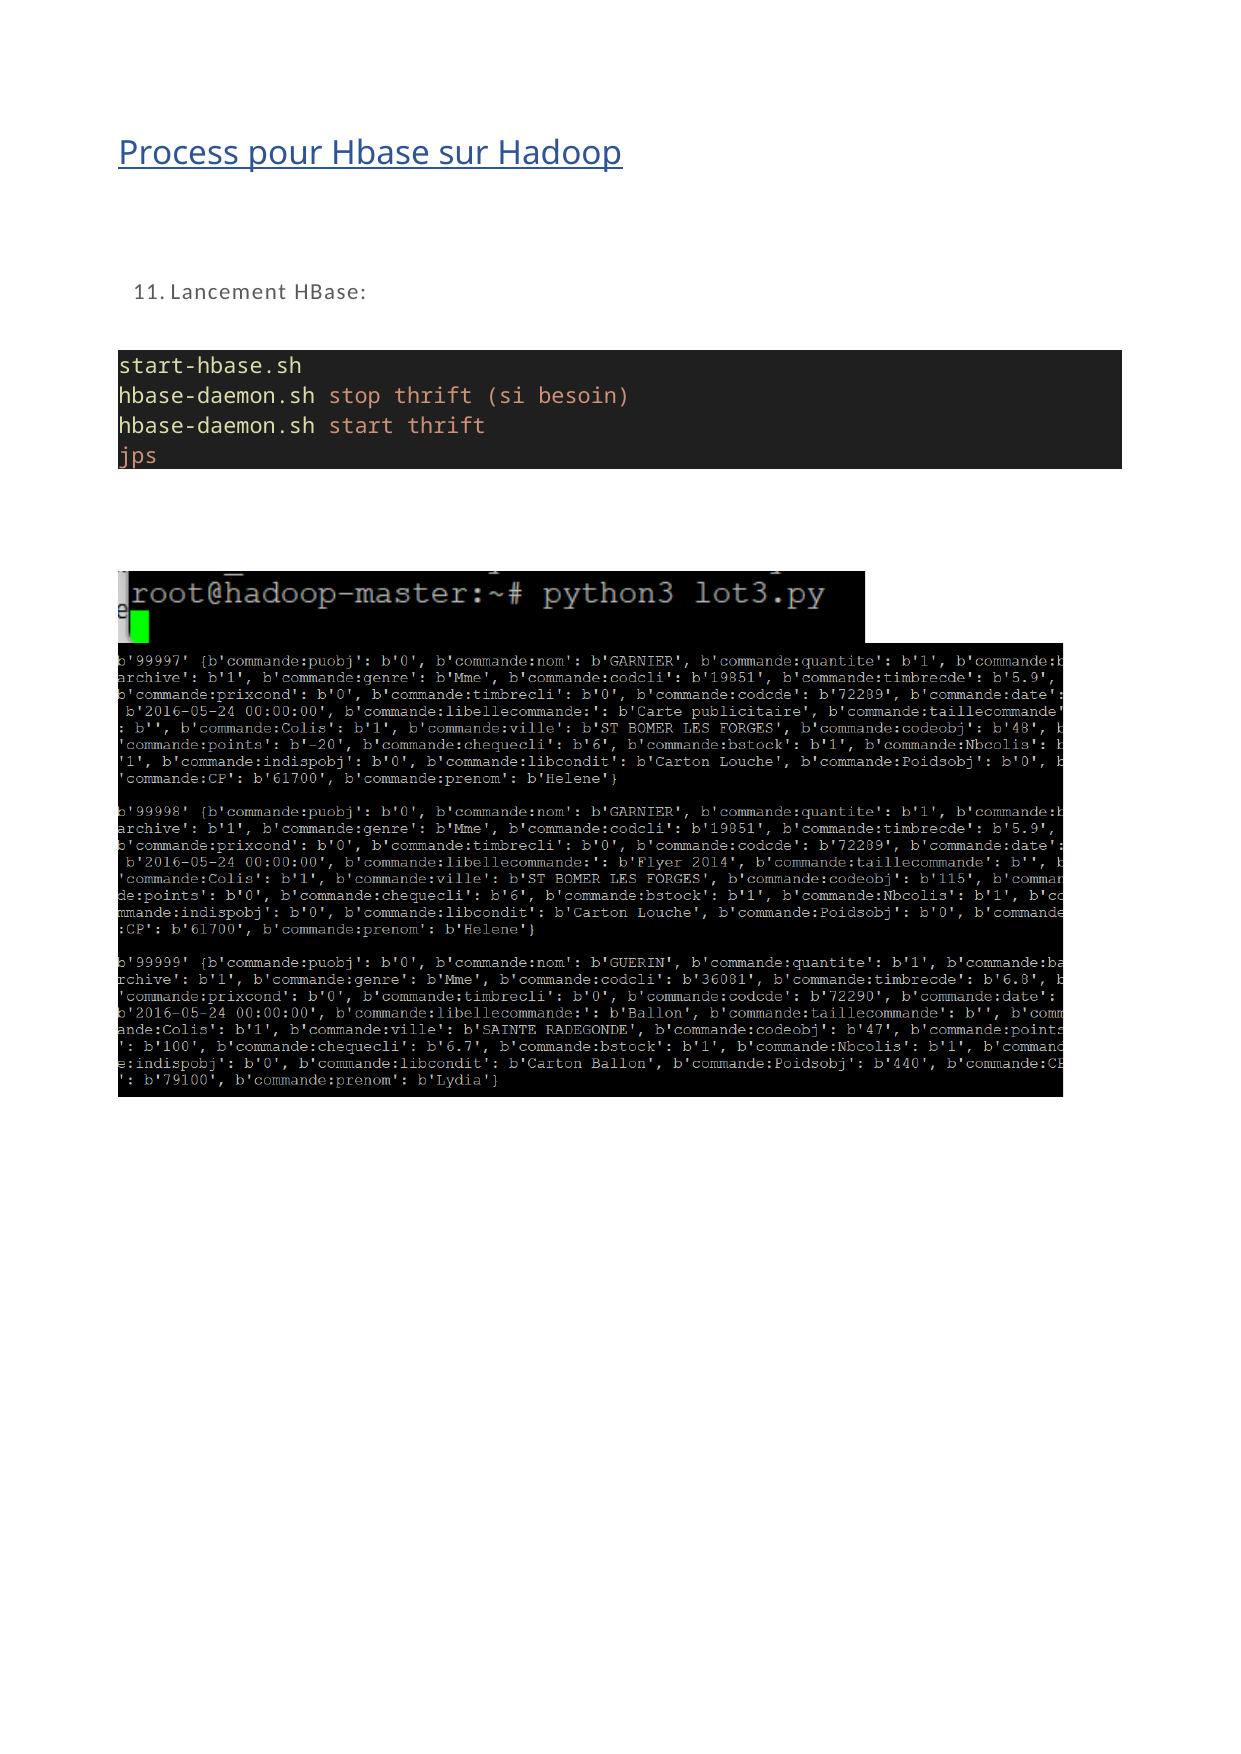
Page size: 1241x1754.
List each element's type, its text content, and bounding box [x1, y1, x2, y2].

text jps [118, 439, 1122, 469]
text hbase-daemon.sh stop thrift (si besoin) [118, 380, 1122, 410]
subtitle Lancement HBase: [133, 277, 1122, 305]
text start-hbase.sh [118, 350, 1122, 380]
text hbase-daemon.sh start thrift [118, 410, 1122, 439]
picture [118, 571, 1064, 1097]
subtitle Process pour Hbase sur Hadoop [118, 128, 1122, 174]
